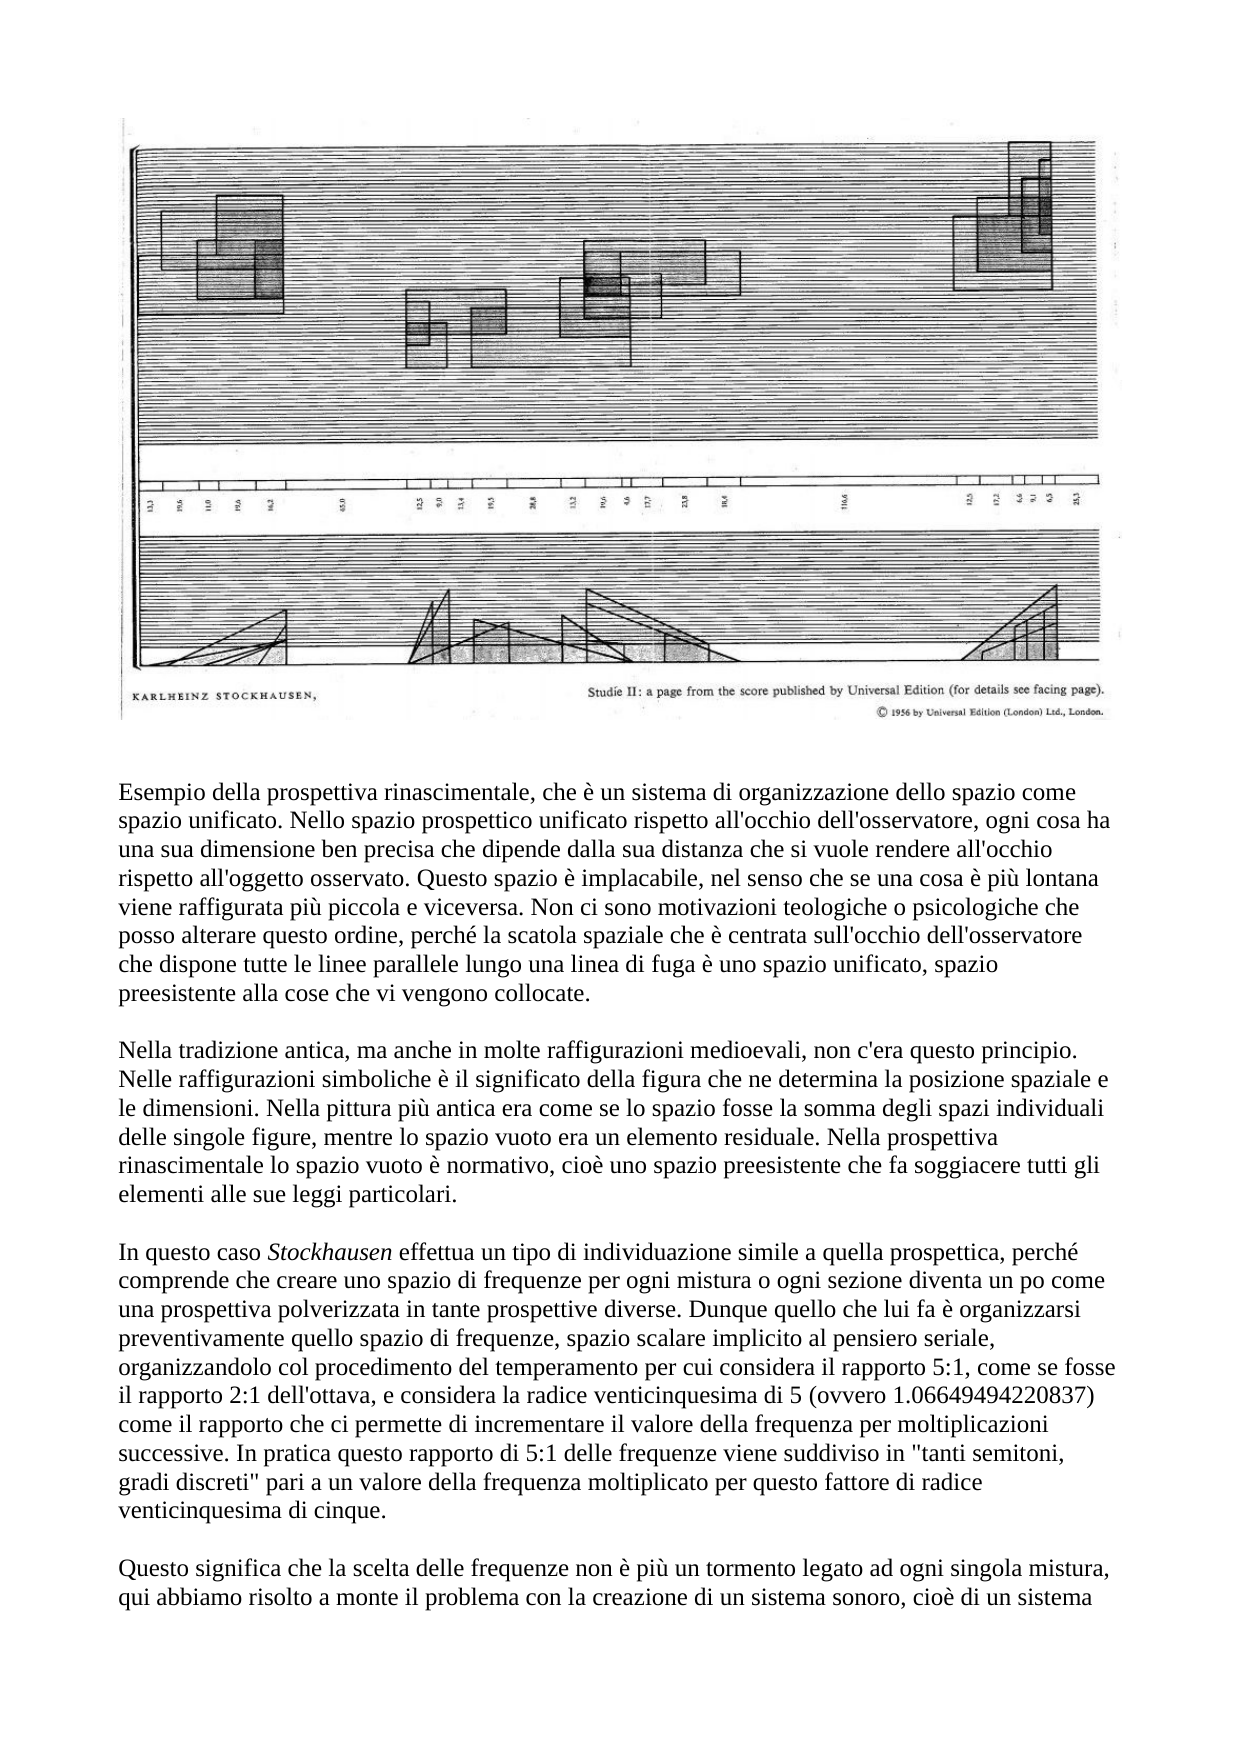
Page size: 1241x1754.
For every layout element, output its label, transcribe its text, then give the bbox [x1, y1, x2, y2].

text Questo significa che la scelta delle frequenze non è più un tormento legato ad ogni singola mistura, qui abbiamo risolto a monte il problema con la creazione di un sistema sonoro, cioè di un sistema [118, 1553, 1122, 1611]
text Esempio della prospettiva rinascimentale, che è un sistema di organizzazione dello spazio come spazio unificato. Nello spazio prospettico unificato rispetto all'occhio dell'osservatore, ogni cosa ha una sua dimensione ben precisa che dipende dalla sua distanza che si vuole rendere all'occhio rispetto all'oggetto osservato. Questo spazio è implacabile, nel senso che se una cosa è più lontana viene raffigurata più piccola e viceversa. Non ci sono motivazioni teologiche o psicologiche che posso alterare questo ordine, perché la scatola spaziale che è centrata sull'occhio dell'osservatore che dispone tutte le linee parallele lungo una linea di fuga è uno spazio unificato, spazio preesistente alla cose che vi vengono collocate. Nella tradizione antica, ma anche in molte raffigurazioni medioevali, non c'era questo principio. Nelle raffigurazioni simboliche è il significato della figura che ne determina la posizione spaziale e le dimensioni. Nella pittura più antica era come se lo spazio fosse la somma degli spazi individuali delle singole figure, mentre lo spazio vuoto era un elemento residuale. Nella prospettiva rinascimentale lo spazio vuoto è normativo, cioè uno spazio preesistente che fa soggiacere tutti gli elementi alle sue leggi particolari. In questo caso Stockhausen effettua un tipo di individuazione simile a quella prospettica, perché comprende che creare uno spazio di frequenze per ogni mistura o ogni sezione diventa un po come una prospettiva polverizzata in tante prospettive diverse. Dunque quello che lui fa è organizzarsi preventivamente quello spazio di frequenze, spazio scalare implicito al pensiero seriale, organizzandolo col procedimento del temperamento per cui considera il rapporto 5:1, come se fosse il rapporto 2:1 dell'ottava, e considera la radice venticinquesima di 5 (ovvero 1.06649494220837) come il rapporto che ci permette di incrementare il valore della frequenza per moltiplicazioni successive. In pratica questo rapporto di 5:1 delle frequenze viene suddiviso in "tanti semitoni, gradi discreti" pari a un valore della frequenza moltiplicato per questo fattore di radice venticinquesima di cinque. [118, 720, 1122, 1524]
picture [118, 118, 1123, 720]
